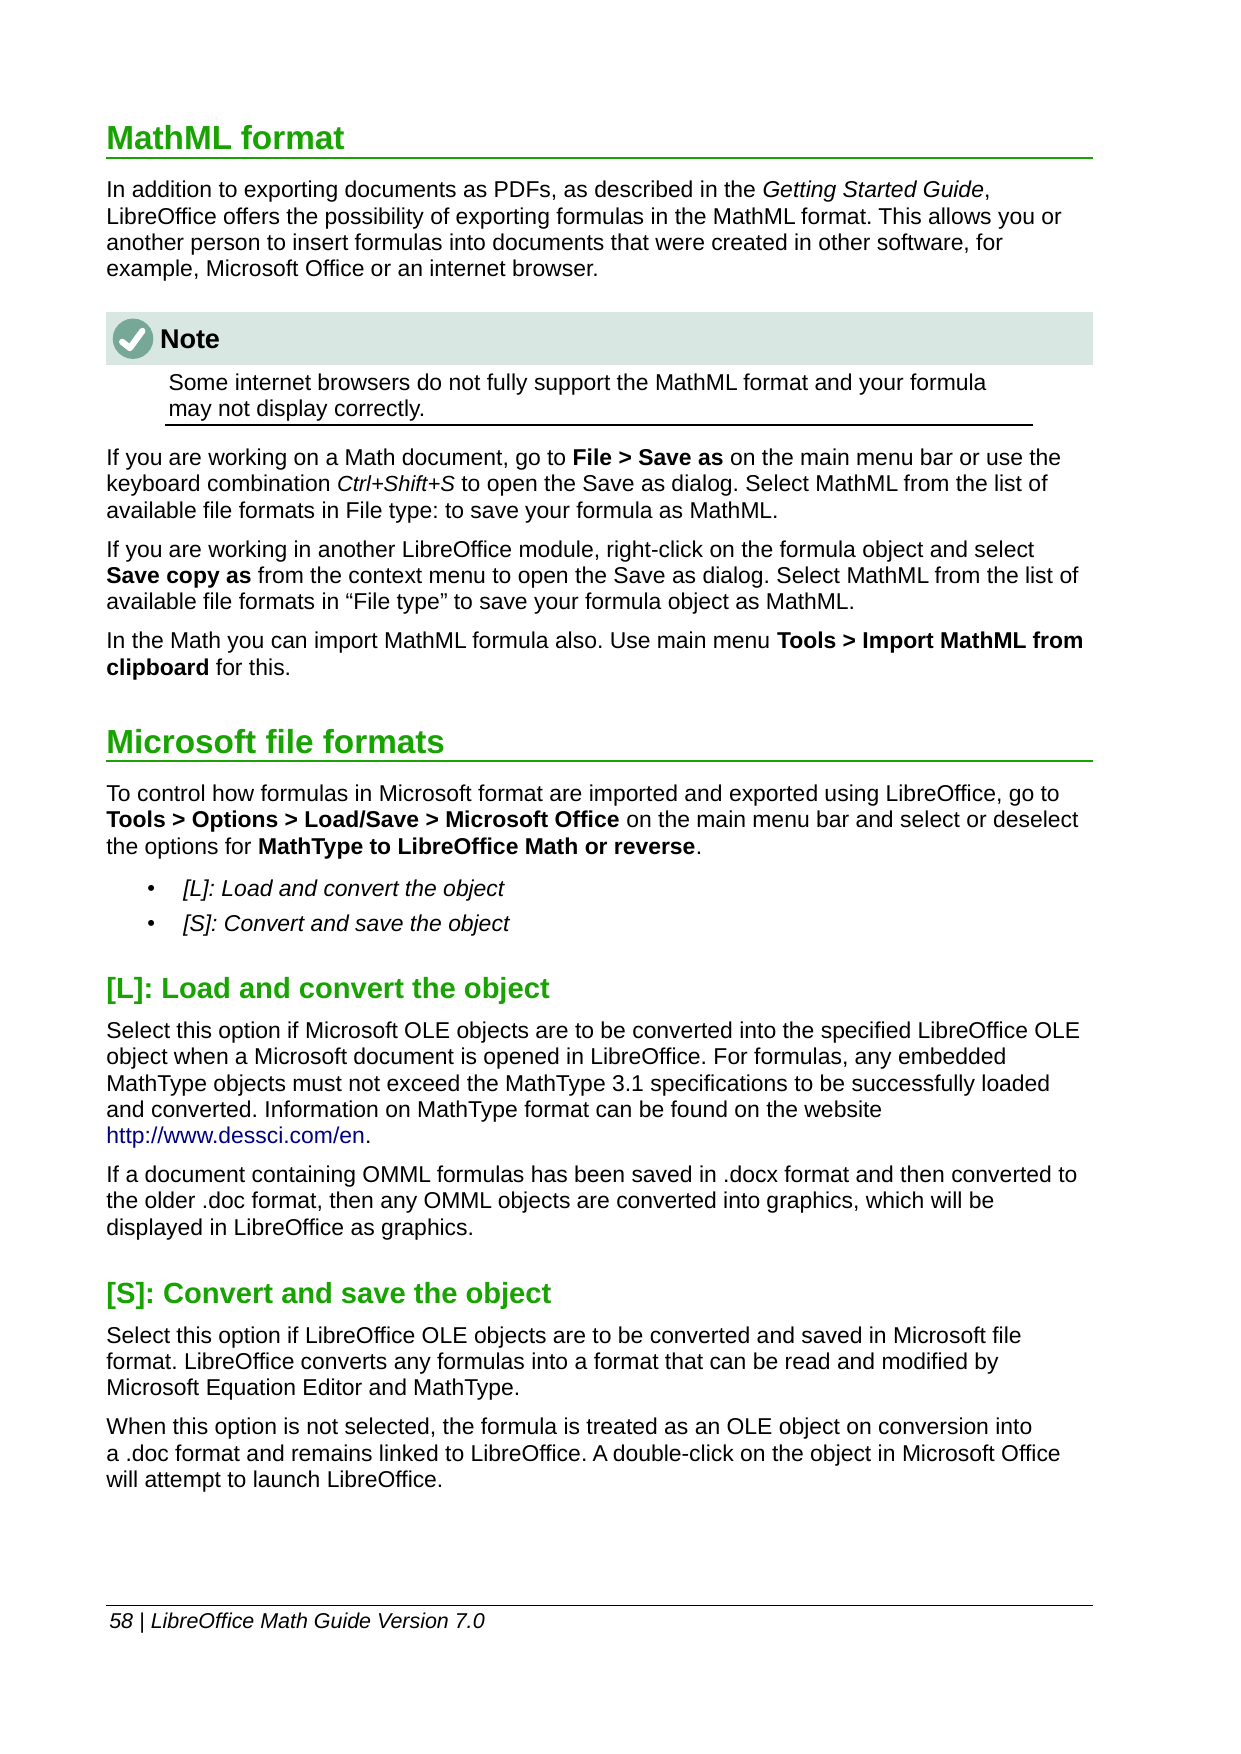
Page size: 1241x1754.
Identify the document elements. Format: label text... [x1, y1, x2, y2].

text In addition to exporting documents as PDFs, as described in the Getting Started Guide, LibreOffice offers the possibility of exporting formulas in the MathML format. This allows you or another person to insert formulas into documents that were created in other software, for example, Microsoft Office or an internet browser. [106, 176, 1093, 282]
text If you are working in another LibreOffice module, right-click on the formula object and select Save copy as from the context menu to open the Save as dialog. Select MathML from the list of available file formats in “File type” to save your formula object as MathML. [106, 536, 1093, 614]
text In the Math you can import MathML formula also. Use main menu Tools > Import MathML from clipboard for this. [106, 627, 1093, 680]
subtitle Microsoft file formats [106, 722, 1093, 760]
text Some internet browsers do not fully support the MathML format and your formula may not display correctly. [165, 365, 1033, 424]
text Select this option if LibreOffice OLE objects are to be converted and saved in Microsoft file format. LibreOffice converts any formulas into a format that can be read and modified by Microsoft Equation Editor and MathType. [106, 1322, 1093, 1401]
text Select this option if Microsoft OLE objects are to be converted into the specified LibreOffice OLE object when a Microsoft document is opened in LibreOffice. For formulas, any embedded MathType objects must not exceed the MathType 3.1 specifications to be successfully loaded and converted. Information on MathType format can be found on the website http://www.dessci.com/en. [106, 1017, 1093, 1148]
subtitle [L]: Load and convert the object [106, 971, 1093, 1005]
text If a document containing OMML formulas has been saved in .docx format and then converted to the older .doc format, then any OMML objects are converted into graphics, which will be displayed in LibreOffice as graphics. [106, 1161, 1093, 1240]
text To control how formulas in Microsoft format are imported and exported using LibreOffice, go to Tools > Options > Load/Save > Microsoft Office on the main menu bar and select or deselect the options for MathType to LibreOffice Math or reverse. [106, 780, 1093, 859]
text When this option is not selected, the formula is treated as an OLE object on conversion into a .doc format and remains linked to LibreOffice. A double-click on the object in Microsoft Office will attempt to launch LibreOffice. [106, 1413, 1093, 1492]
list [L]: Load and convert the object [144, 872, 1093, 901]
text If you are working on a Math document, go to File > Save as on the main menu bar or use the keyboard combination Ctrl+Shift+S to open the Save as dialog. Select MathML from the list of available file formats in File type: to save your formula as MathML. [106, 444, 1093, 523]
list [S]: Convert and save the object [144, 907, 1093, 939]
subtitle Note [106, 312, 1093, 365]
subtitle [S]: Convert and save the object [106, 1276, 1093, 1310]
subtitle MathML format [106, 118, 1093, 157]
